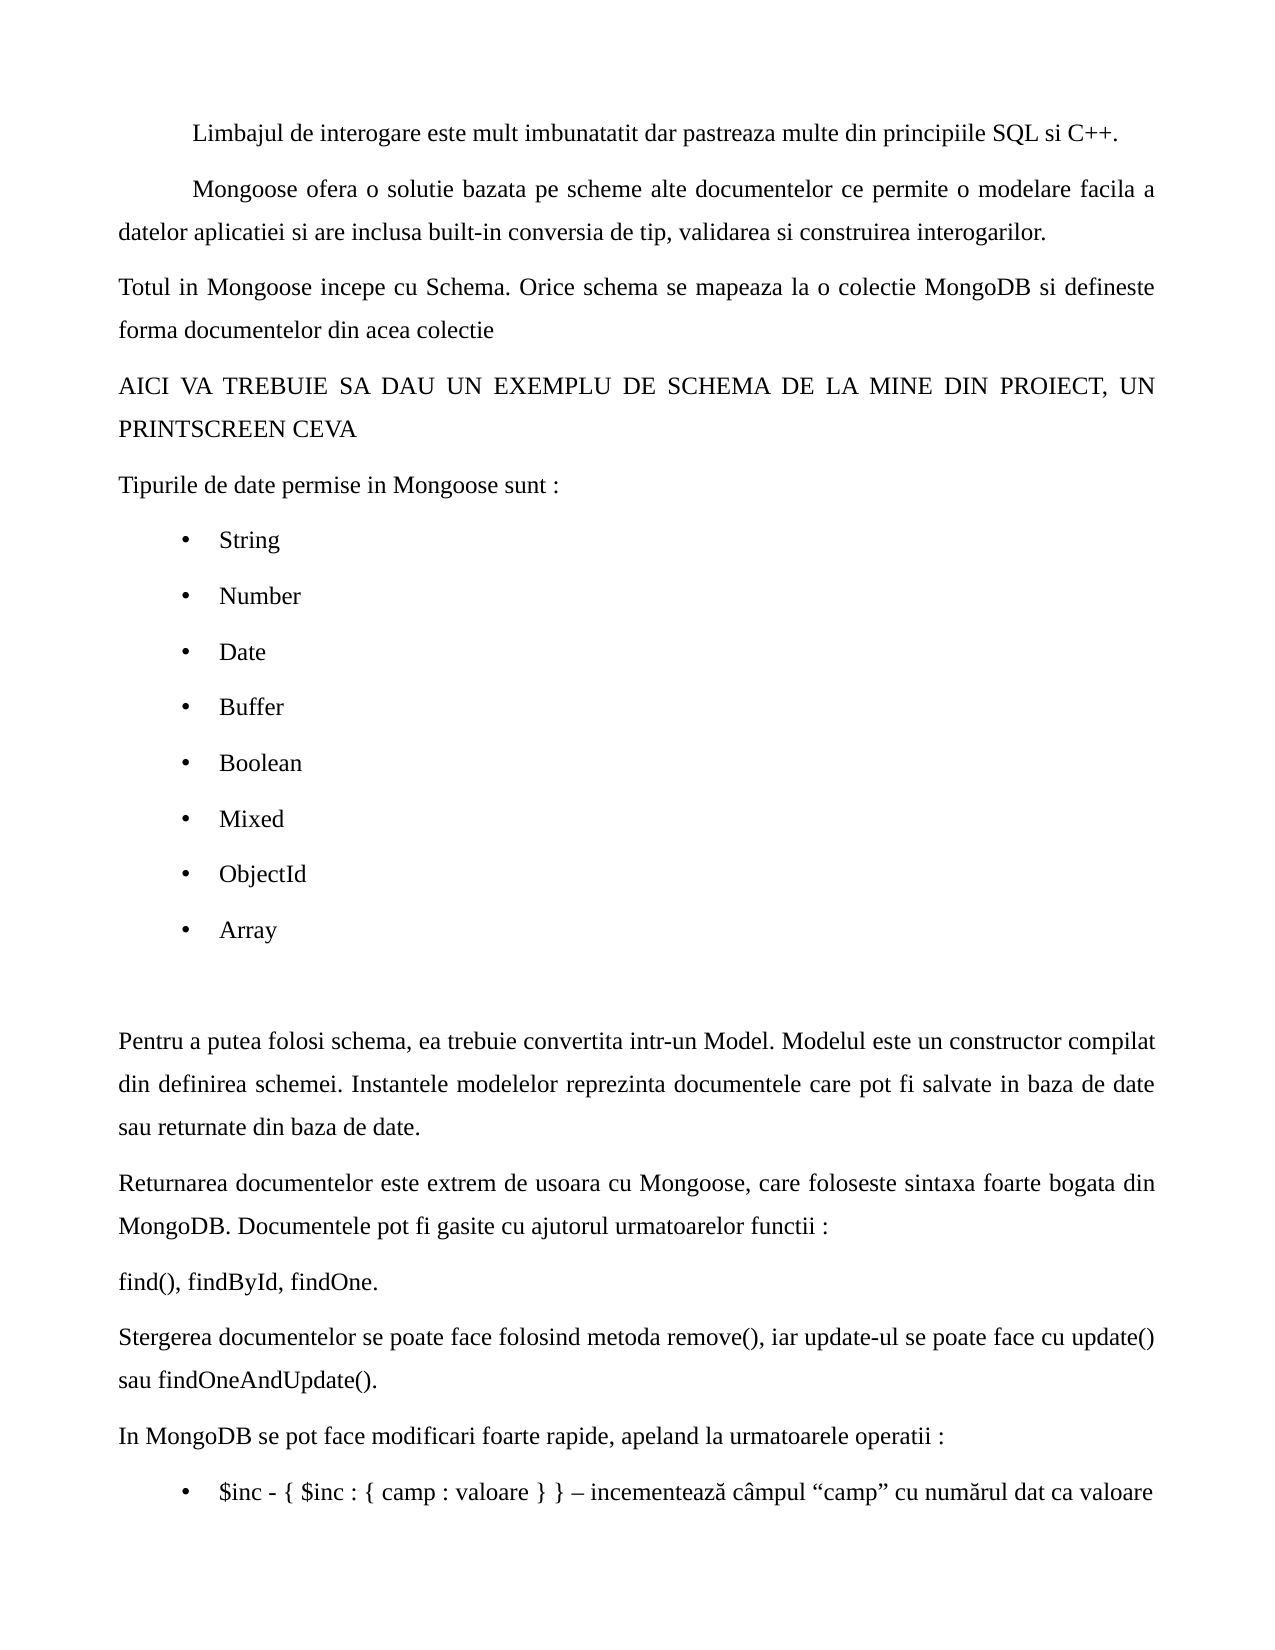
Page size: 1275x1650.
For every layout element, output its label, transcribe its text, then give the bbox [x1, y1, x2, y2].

text Mongoose ofera o solutie bazata pe scheme alte documentelor ce permite o modelare facila a datelor aplicatiei si are inclusa built-in conversia de tip, validarea si construirea interogarilor. [118, 174, 1157, 246]
text Limbajul de interogare este mult imbunatatit dar pastreaza multe din principiile SQL si C++. [118, 118, 1157, 147]
list Mixed [181, 804, 1157, 832]
text In MongoDB se pot face modificari foarte rapide, apeland la urmatoarele operatii : [118, 1421, 1157, 1450]
text AICI VA TREBUIE SA DAU UN EXEMPLU DE SCHEMA DE LA MINE DIN PROIECT, UN PRINTSCREEN CEVA [118, 371, 1157, 443]
list Buffer [181, 692, 1157, 721]
text Tipurile de date permise in Mongoose sunt : [118, 470, 1157, 499]
list ObjectId [181, 859, 1157, 888]
text Totul in Mongoose incepe cu Schema. Orice schema se mapeaza la o colectie MongoDB si defineste forma documentelor din acea colectie [118, 272, 1157, 344]
list Array [181, 915, 1157, 944]
list Date [181, 637, 1157, 666]
text find(), findById, findOne. [118, 1267, 1157, 1296]
text Pentru a putea folosi schema, ea trebuie convertita intr-un Model. Modelul este un constructor compilat din definirea schemei. Instantele modelelor reprezinta documentele care pot fi salvate in baza de date sau returnate din baza de date. [118, 1026, 1157, 1141]
list String [181, 526, 1157, 554]
text Returnarea documentelor este extrem de usoara cu Mongoose, care foloseste sintaxa foarte bogata din MongoDB. Documentele pot fi gasite cu ajutorul urmatoarelor functii : [118, 1168, 1157, 1240]
text Stergerea documentelor se poate face folosind metoda remove(), iar update-ul se poate face cu update() sau findOneAndUpdate(). [118, 1322, 1157, 1394]
list $inc - { $inc : { camp : valoare } } – incementează câmpul “camp” cu numărul dat ca valoare [181, 1477, 1157, 1506]
list Number [181, 581, 1157, 610]
list Boolean [181, 748, 1157, 777]
